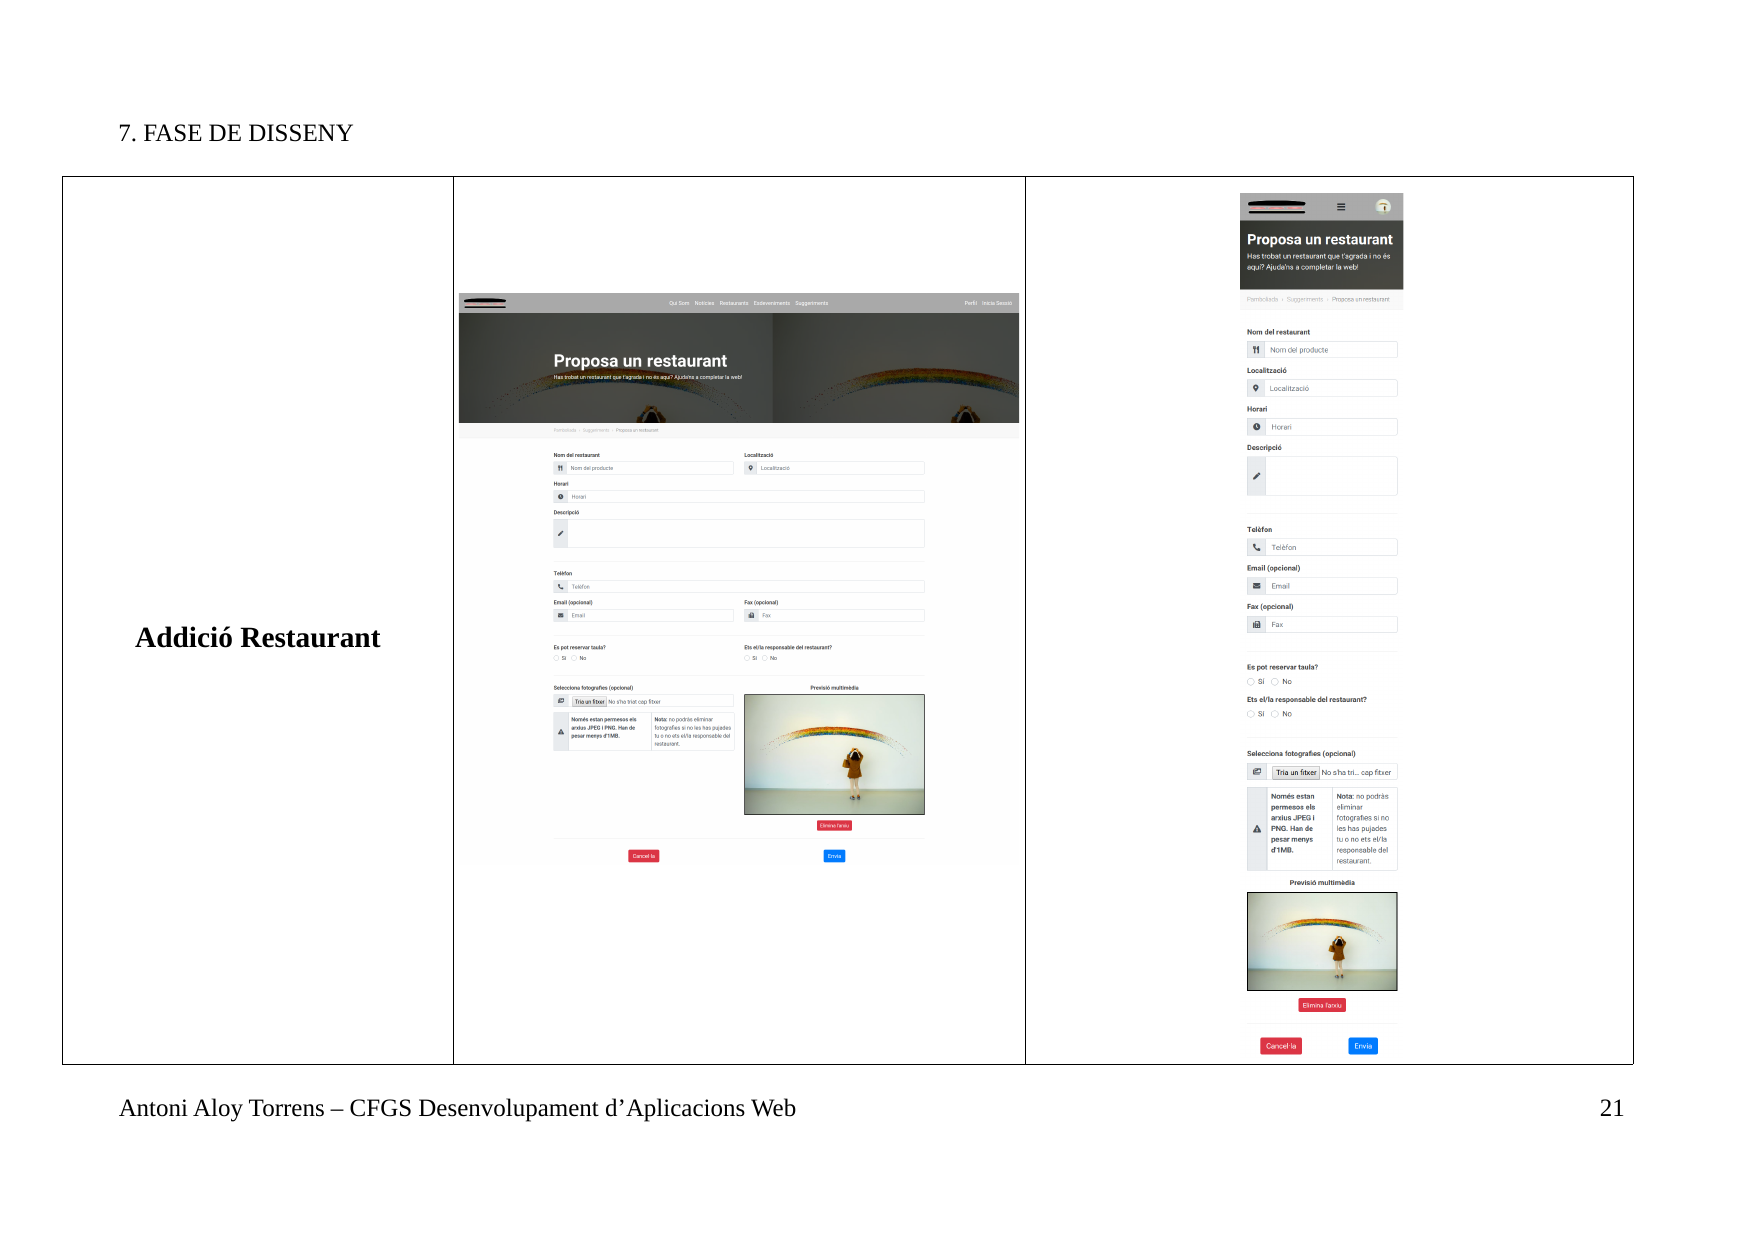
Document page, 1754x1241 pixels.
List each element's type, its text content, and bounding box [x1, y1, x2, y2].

table_cell [454, 177, 1025, 1064]
table_cell [1026, 177, 1633, 1064]
table_cell Addició Restaurant [63, 177, 453, 1064]
picture [458, 293, 1020, 865]
picture [1240, 193, 1404, 1058]
